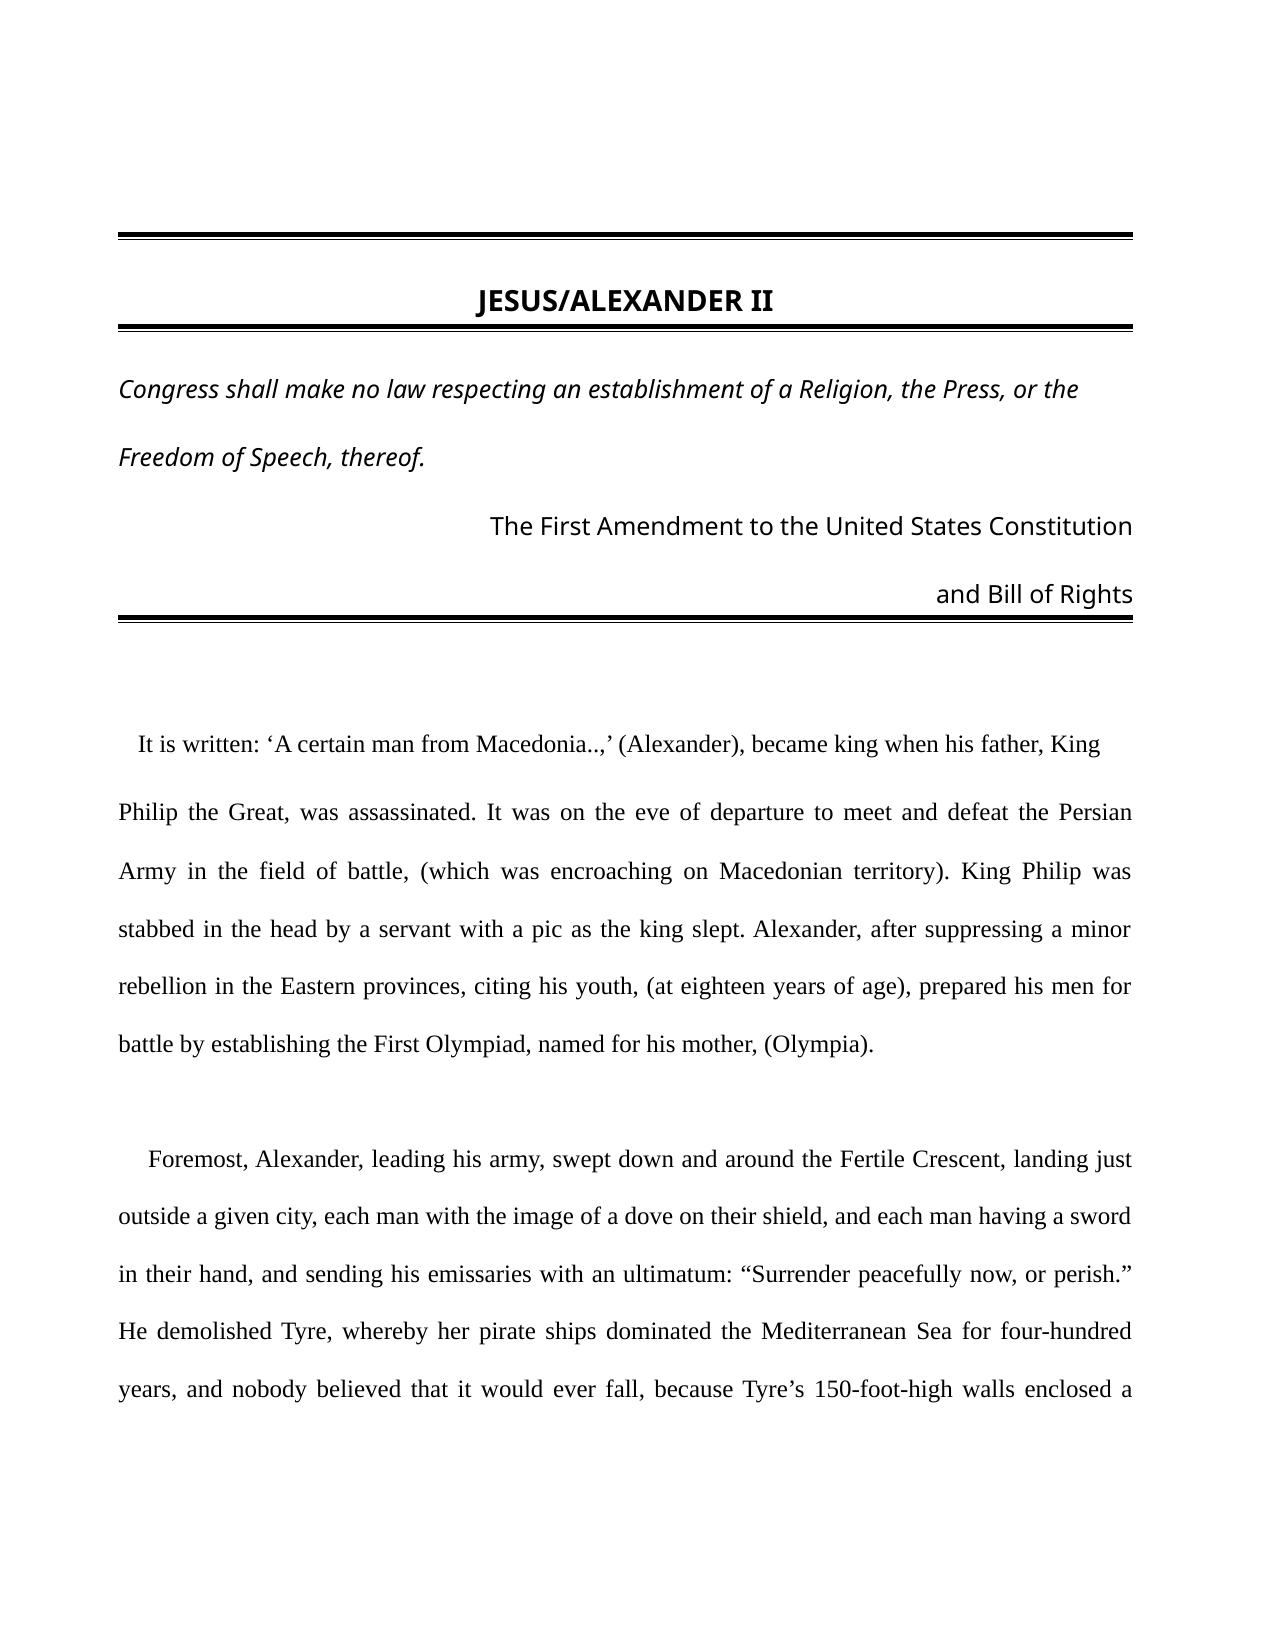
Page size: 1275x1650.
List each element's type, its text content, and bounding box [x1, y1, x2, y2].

text Philip the Great, was assassinated. It was on the eve of departure to meet and defeat the Persian Army in the field of battle, (which was encroaching on Macedonian territory). King Philip was stabbed in the head by a servant with a pic as the king slept. Alexander, after suppressing a minor rebellion in the Eastern provinces, citing his youth, (at eighteen years of age), prepared his men for battle by establishing the First Olympiad, named for his mother, (Olympia). [118, 793, 1133, 1057]
text JESUS/ALEXANDER II [118, 280, 1133, 324]
text The First Amendment to the United States Constitution [118, 508, 1133, 542]
text and Bill of Rights [118, 576, 1133, 615]
text Foremost, Alexander, leading his army, swept down and around the Fertile Crescent, landing just outside a given city, each man with the image of a dove on their shield, and each man having a sword in their hand, and sending his emissaries with an ultimatum: “Surrender peacefully now, or perish.” He demolished Tyre, whereby her pirate ships dominated the Mediterranean Sea for four-hundred years, and nobody believed that it would ever fall, because Tyre’s 150-foot-high walls enclosed a [118, 1144, 1133, 1402]
text It is written: ‘A certain man from Macedonia..,’ (Alexander), became king when his father, King [118, 725, 1133, 759]
text Congress shall make no law respecting an establishment of a Religion, the Press, or the Freedom of Speech, thereof. [118, 372, 1133, 474]
